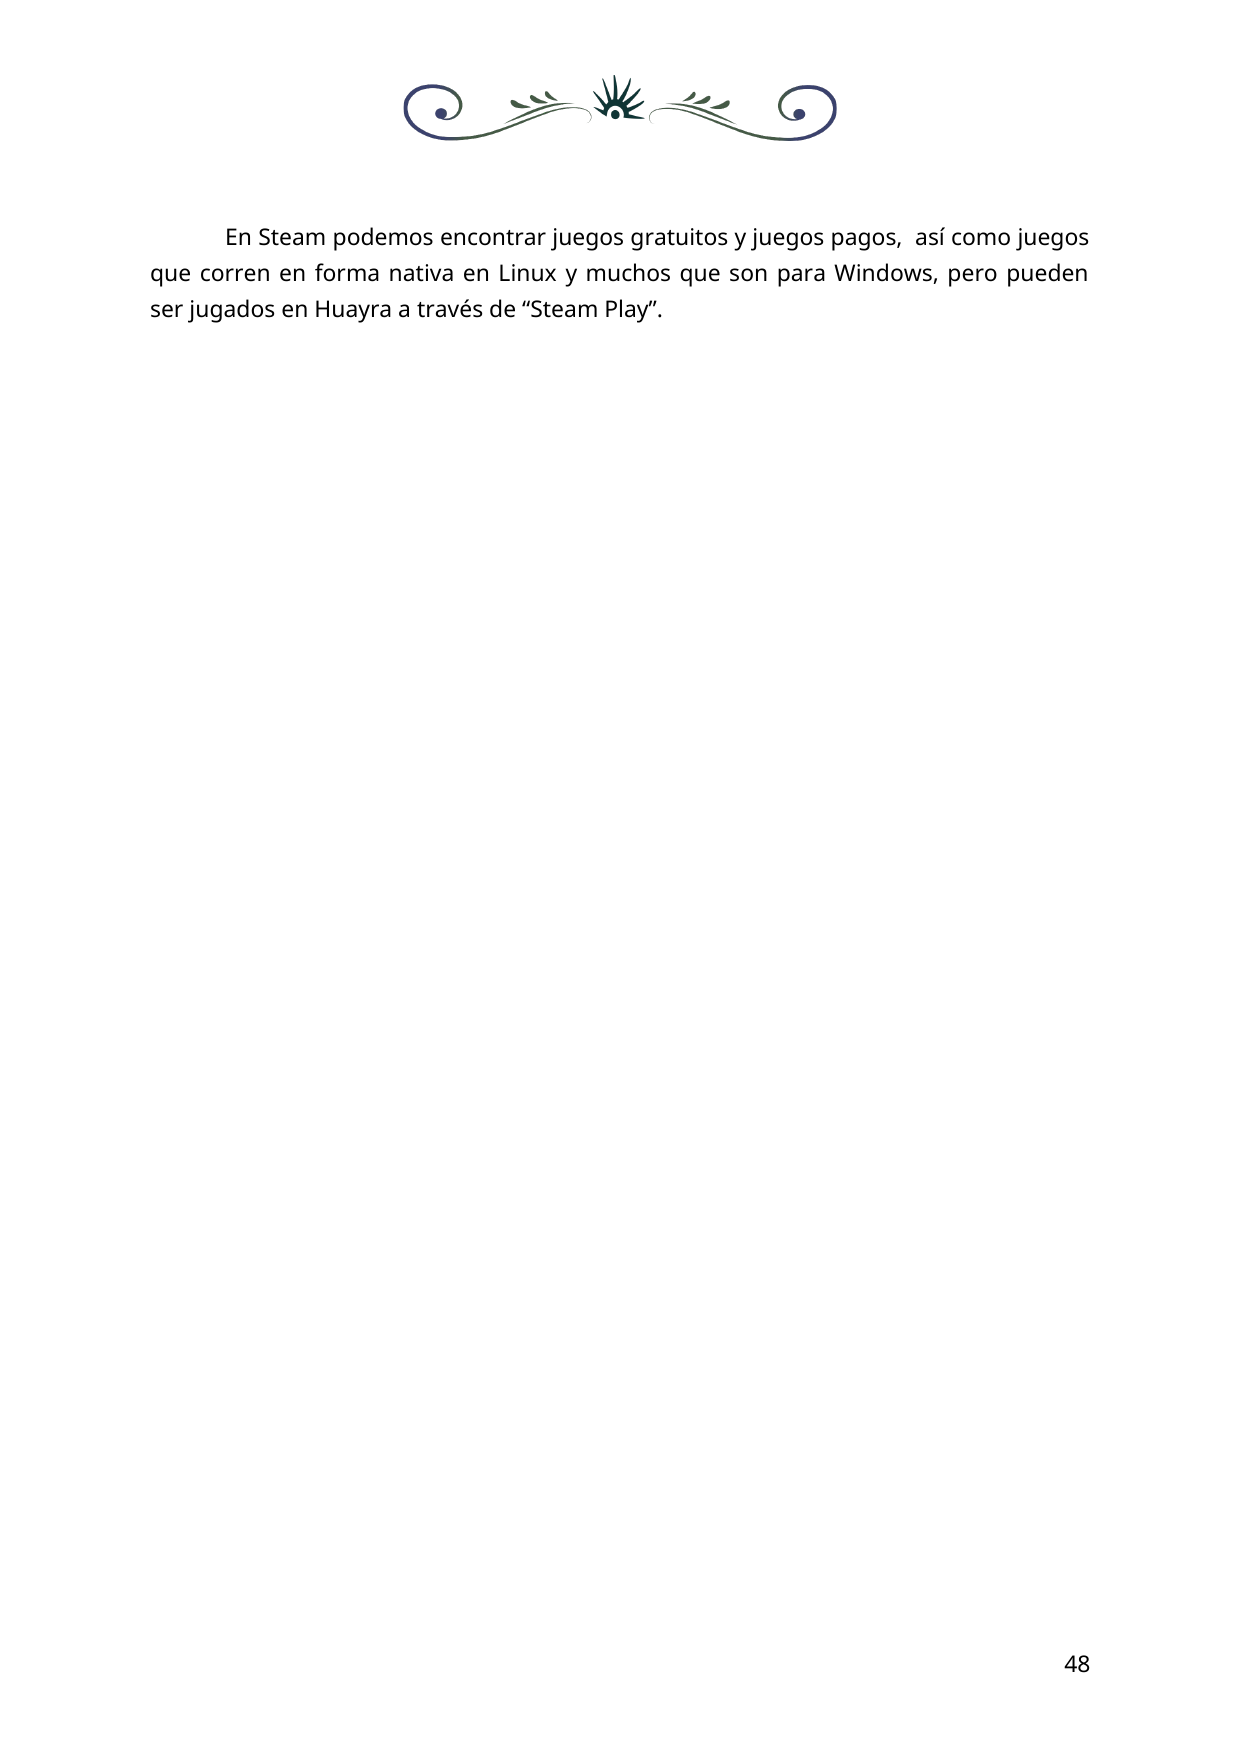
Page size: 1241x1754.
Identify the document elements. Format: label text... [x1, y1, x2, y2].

text En Steam podemos encontrar juegos gratuitos y juegos pagos, así como juegos que corren en forma nativa en Linux y muchos que son para Windows, pero pueden ser jugados en Huayra a través de “Steam Play”. [150, 221, 1090, 324]
picture [403, 75, 837, 141]
